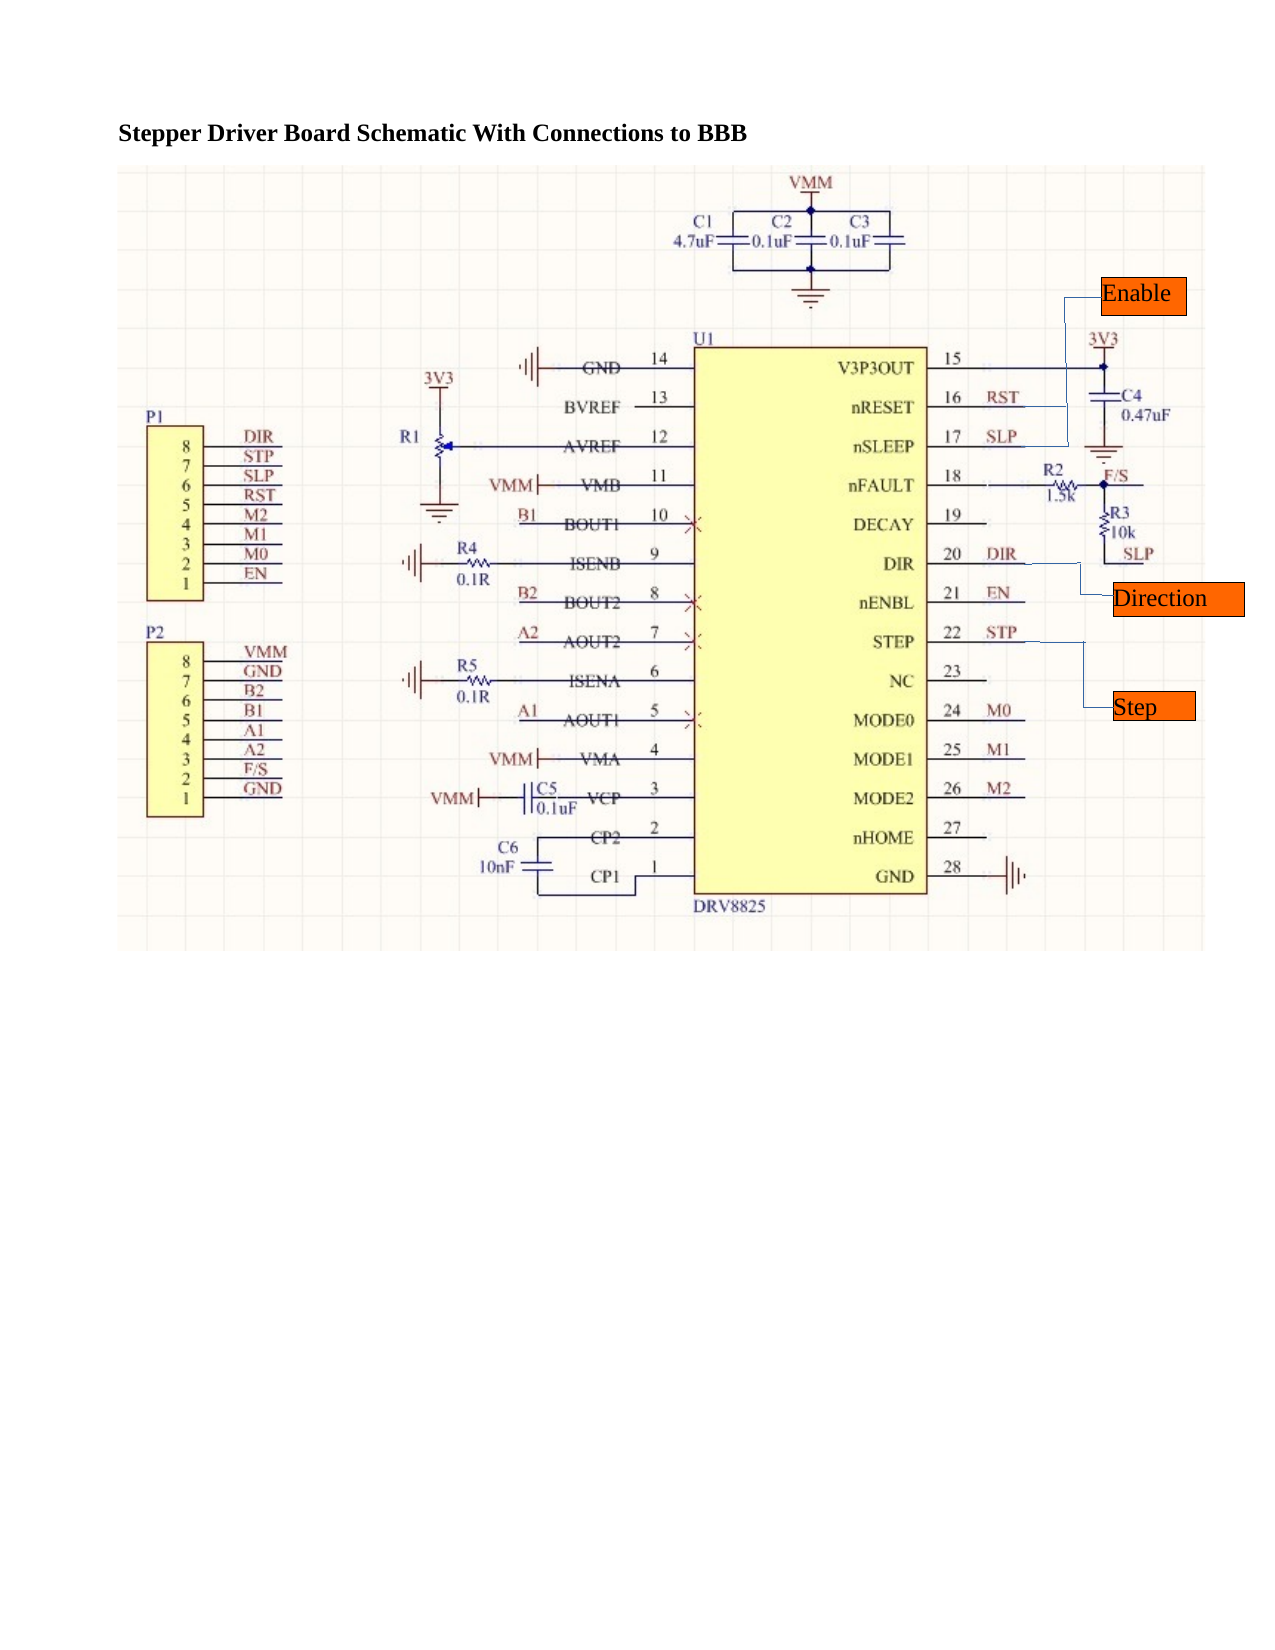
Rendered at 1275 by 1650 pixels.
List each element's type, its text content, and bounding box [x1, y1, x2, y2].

picture [117, 165, 1206, 951]
text Stepper Driver Board Schematic With Connections to BBB [118, 118, 1157, 147]
